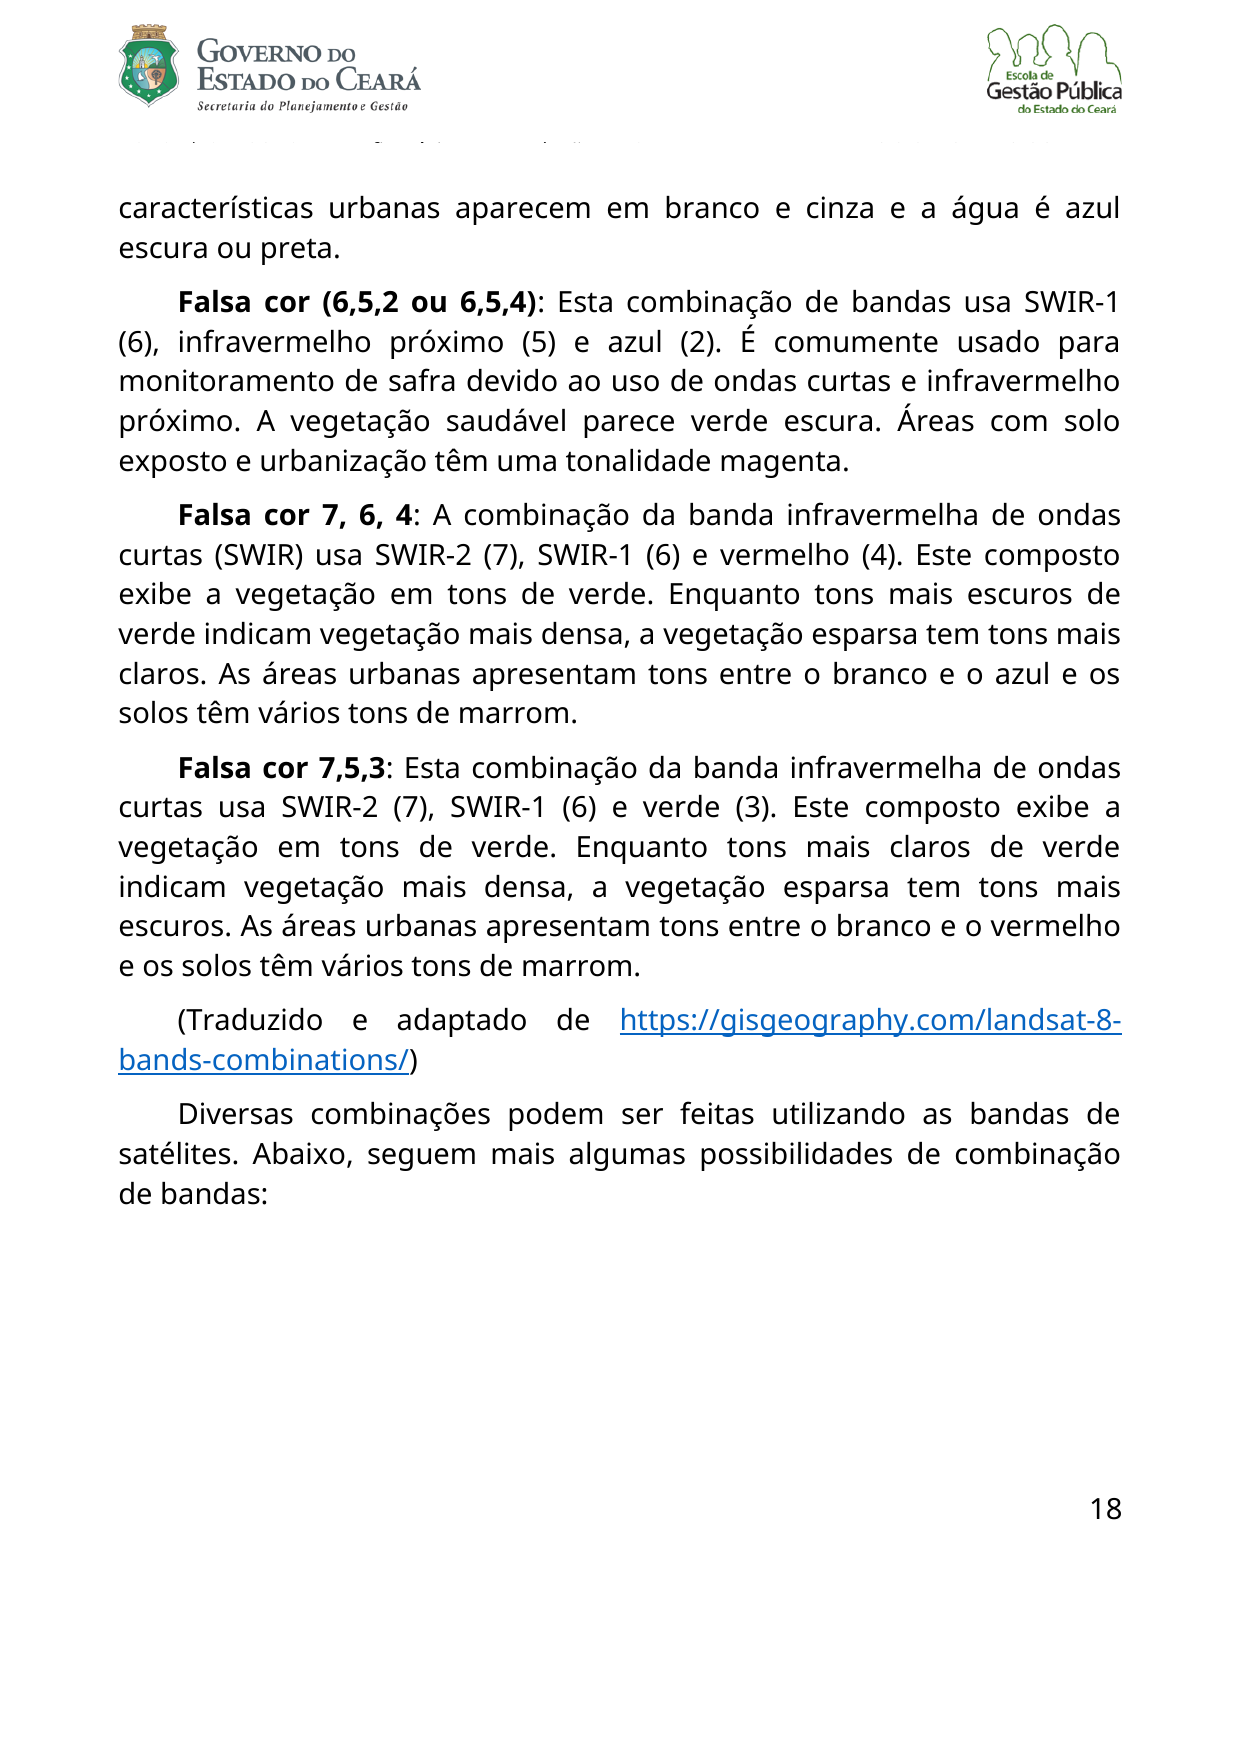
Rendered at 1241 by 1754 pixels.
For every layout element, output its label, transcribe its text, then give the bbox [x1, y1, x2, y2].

text Falsa cor (6,5,2 ou 6,5,4): Esta combinação de bandas usa SWIR-1 (6), infravermelho próximo (5) e azul (2). É comumente usado para monitoramento de safra devido ao uso de ondas curtas e infravermelho próximo. A vegetação saudável parece verde escura. Áreas com solo exposto e urbanização têm uma tonalidade magenta. [118, 281, 1122, 480]
text características urbanas aparecem em branco e cinza e a água é azul escura ou preta. [118, 187, 1122, 267]
text Falsa cor 7, 6, 4: A combinação da banda infravermelha de ondas curtas (SWIR) usa SWIR-2 (7), SWIR-1 (6) e vermelho (4). Este composto exibe a vegetação em tons de verde. Enquanto tons mais escuros de verde indicam vegetação mais densa, a vegetação esparsa tem tons mais claros. As áreas urbanas apresentam tons entre o branco e o azul e os solos têm vários tons de marrom. [118, 494, 1122, 732]
text (Traduzido e adaptado de https://gisgeography.com/landsat-8-bands-combinations/) [118, 1000, 1122, 1079]
text Diversas combinações podem ser feitas utilizando as bandas de satélites. Abaixo, seguem mais algumas possibilidades de combinação de bandas: [118, 1094, 1122, 1213]
picture [118, 24, 1122, 113]
text Falsa cor 7,5,3: Esta combinação da banda infravermelha de ondas curtas usa SWIR-2 (7), SWIR-1 (6) e verde (3). Este composto exibe a vegetação em tons de verde. Enquanto tons mais claros de verde indicam vegetação mais densa, a vegetação esparsa tem tons mais escuros. As áreas urbanas apresentam tons entre o branco e o vermelho e os solos têm vários tons de marrom. [118, 747, 1122, 985]
